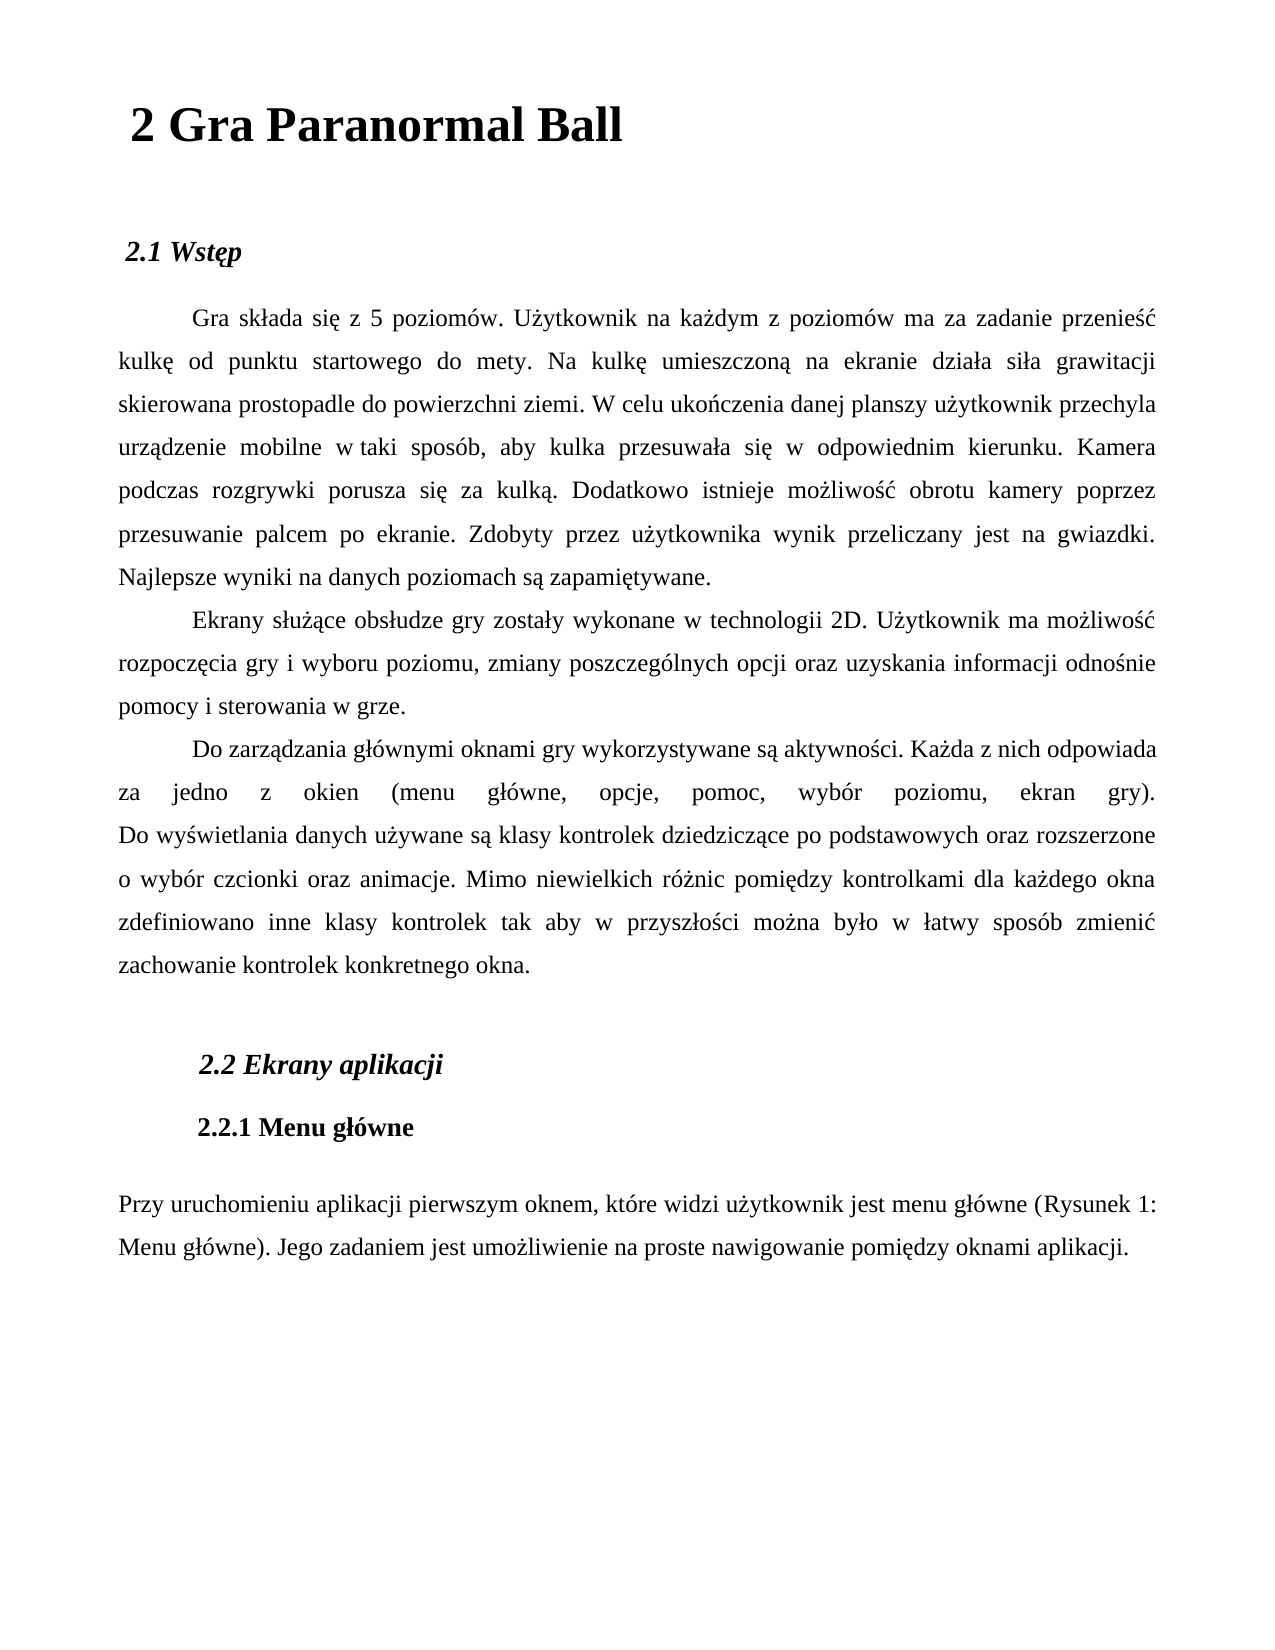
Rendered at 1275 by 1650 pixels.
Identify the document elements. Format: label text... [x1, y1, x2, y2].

text Do zarządzania głównymi oknami gry wykorzystywane są aktywności. Każda z nich odpowiada za jedno z okien (menu główne, opcje, pomoc, wybór poziomu, ekran gry). Do wyświetlania danych używane są klasy kontrolek dziedziczące po podstawowych oraz rozszerzone o wybór czcionki oraz animacje. Mimo niewielkich różnic pomiędzy kontrolkami dla każdego okna zdefiniowano inne klasy kontrolek tak aby w przyszłości można było w łatwy sposób zmienić zachowanie kontrolek konkretnego okna. [118, 734, 1157, 979]
subtitle Gra Paranormal Ball [118, 94, 1157, 152]
text Gra składa się z 5 poziomów. Użytkownik na każdym z poziomów ma za zadanie przenieść kulkę od punktu startowego do mety. Na kulkę umieszczoną na ekranie działa siła grawitacji skierowana prostopadle do powierzchni ziemi. W celu ukończenia danej planszy użytkownik przechyla urządzenie mobilne w taki sposób, aby kulka przesuwała się w odpowiednim kierunku. Kamera podczas rozgrywki porusza się za kulką. Dodatkowo istnieje możliwość obrotu kamery poprzez przesuwanie palcem po ekranie. Zdobyty przez użytkownika wynik przeliczany jest na gwiazdki. Najlepsze wyniki na danych poziomach są zapamiętywane. [118, 303, 1157, 591]
subtitle Ekrany aplikacji [192, 1047, 1157, 1080]
subtitle Menu główne [191, 1112, 1157, 1143]
subtitle Wstęp [118, 234, 1157, 268]
text Ekrany służące obsłudze gry zostały wykonane w technologii 2D. Użytkownik ma możliwość rozpoczęcia gry i wyboru poziomu, zmiany poszczególnych opcji oraz uzyskania informacji odnośnie pomocy i sterowania w grze. [118, 605, 1157, 720]
text Przy uruchomieniu aplikacji pierwszym oknem, które widzi użytkownik jest menu główne (Rysunek 1: Menu główne). Jego zadaniem jest umożliwienie na proste nawigowanie pomiędzy oknami aplikacji. [118, 1189, 1157, 1261]
